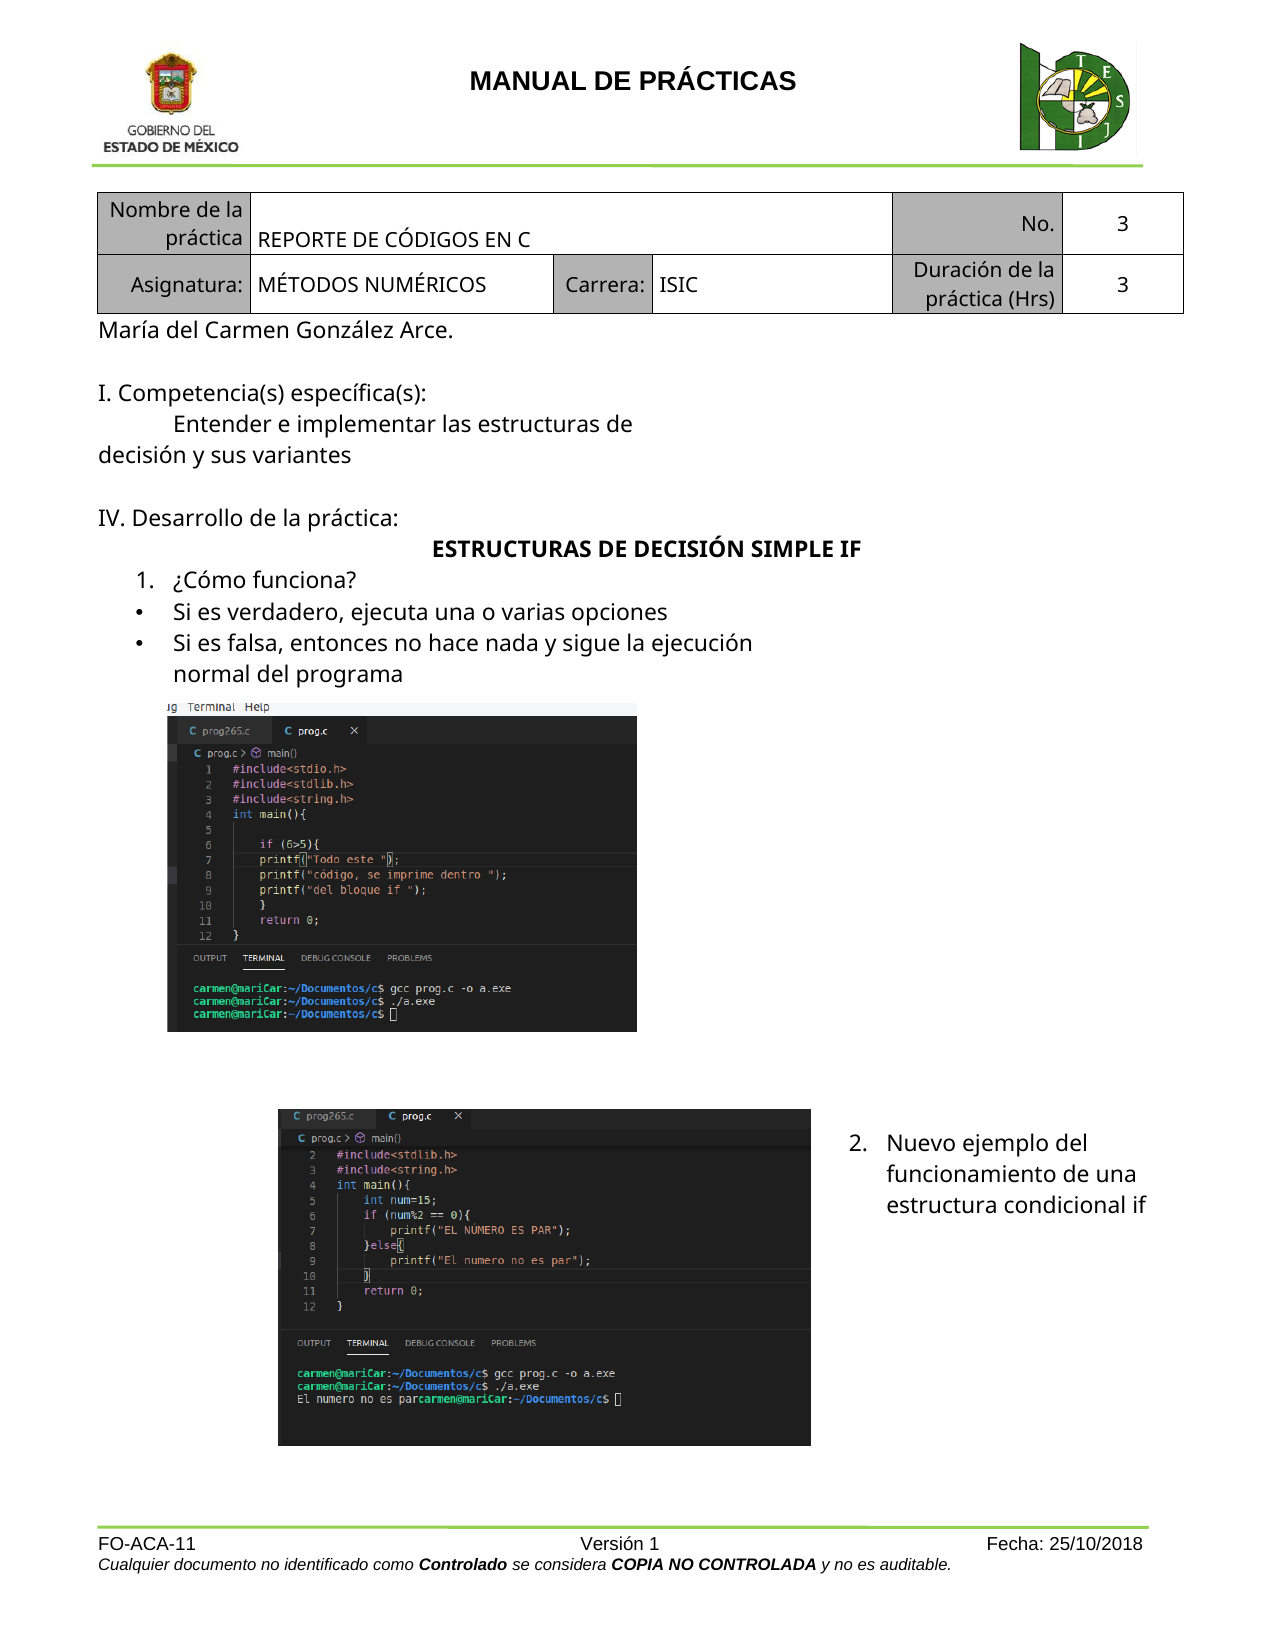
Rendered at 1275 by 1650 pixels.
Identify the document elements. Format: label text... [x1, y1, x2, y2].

picture [1018, 41, 1137, 157]
table_cell Duración de la práctica (Hrs) [893, 255, 1062, 313]
text I. Competencia(s) específica(s): [98, 377, 1183, 408]
list Si es verdadero, ejecuta una o varias opciones [135, 595, 1183, 627]
picture [167, 703, 637, 1032]
table_header 3 [1063, 193, 1183, 254]
list [135, 1127, 278, 1220]
picture [278, 1109, 811, 1446]
table_cell ISIC [653, 255, 892, 313]
table_cell 3 [1063, 255, 1183, 313]
text María del Carmen González Arce. [98, 314, 1183, 345]
table_cell Asignatura: [98, 255, 250, 313]
text Entender e implementar las estructuras de [98, 408, 1183, 439]
picture [95, 42, 241, 161]
table_header REPORTE DE CÓDIGOS EN C [251, 193, 892, 254]
list ¿Cómo funciona? [135, 564, 1183, 595]
text IV. Desarrollo de la práctica: [98, 502, 1183, 533]
table_header No. [893, 193, 1062, 254]
text ESTRUCTURAS DE DECISIÓN SIMPLE IF [98, 533, 1183, 564]
list Si es falsa, entonces no hace nada y sigue la ejecución [135, 627, 1183, 658]
list Nuevo ejemplo del funcionamiento de una estructura condicional if [811, 1127, 1183, 1220]
table_cell MÉTODOS NUMÉRICOS [251, 255, 553, 313]
table_cell Carrera: [554, 255, 652, 313]
table_header Nombre de la práctica [98, 193, 250, 254]
list normal del programa [135, 658, 1183, 689]
text decisión y sus variantes [98, 439, 1183, 470]
